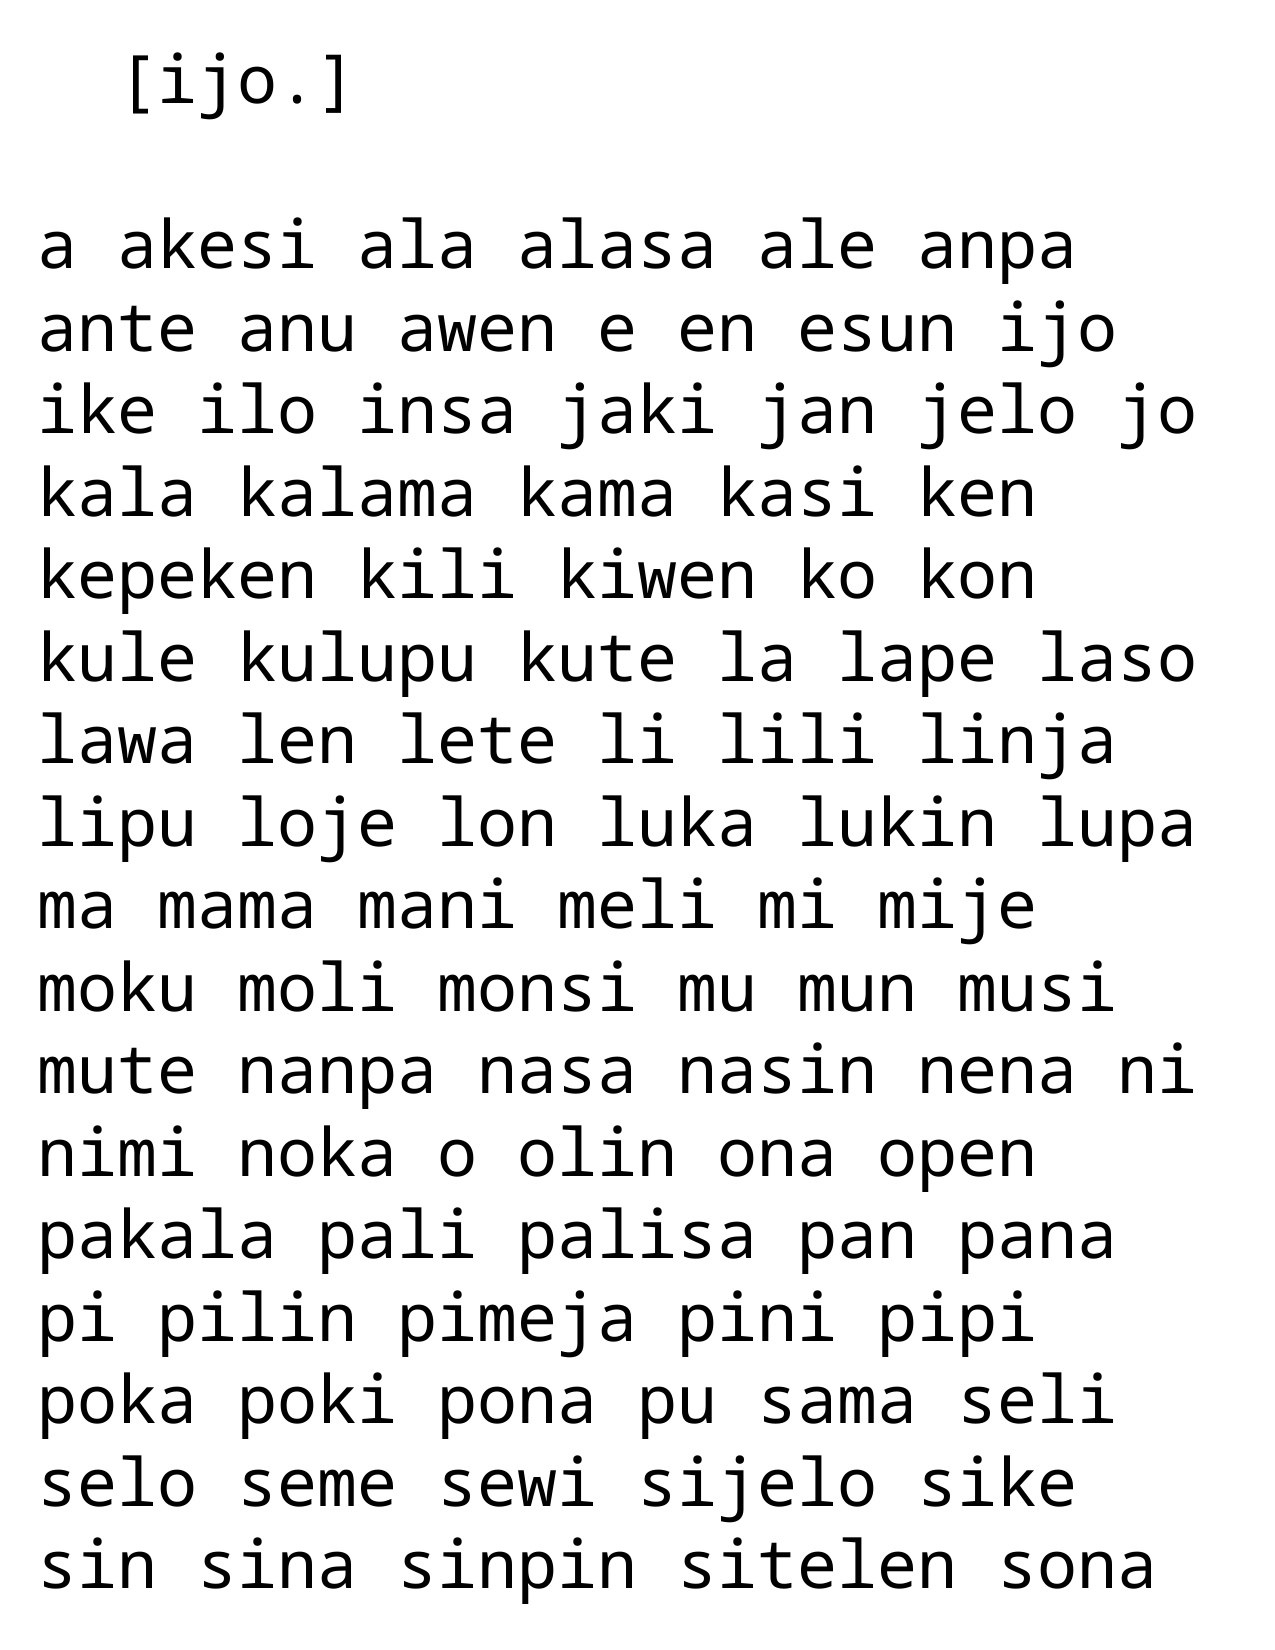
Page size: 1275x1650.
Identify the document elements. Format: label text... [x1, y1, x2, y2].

text [ijo.] [37, 37, 1237, 120]
text a akesi ala alasa ale anpa ante anu awen e en esun ijo ike ilo insa jaki jan jelo jo kala kalama kama kasi ken kepeken kili kiwen ko kon kule kulupu kute la lape laso lawa len lete li lili linja lipu loje lon luka lukin lupa ma mama mani meli mi mije moku moli monsi mu mun musi mute nanpa nasa nasin nena ni nimi noka o olin ona open pakala pali palisa pan pana pi pilin pimeja pini pipi poka poki pona pu sama seli selo seme sewi sijelo sike sin sina sinpin sitelen sona [37, 202, 1200, 1605]
